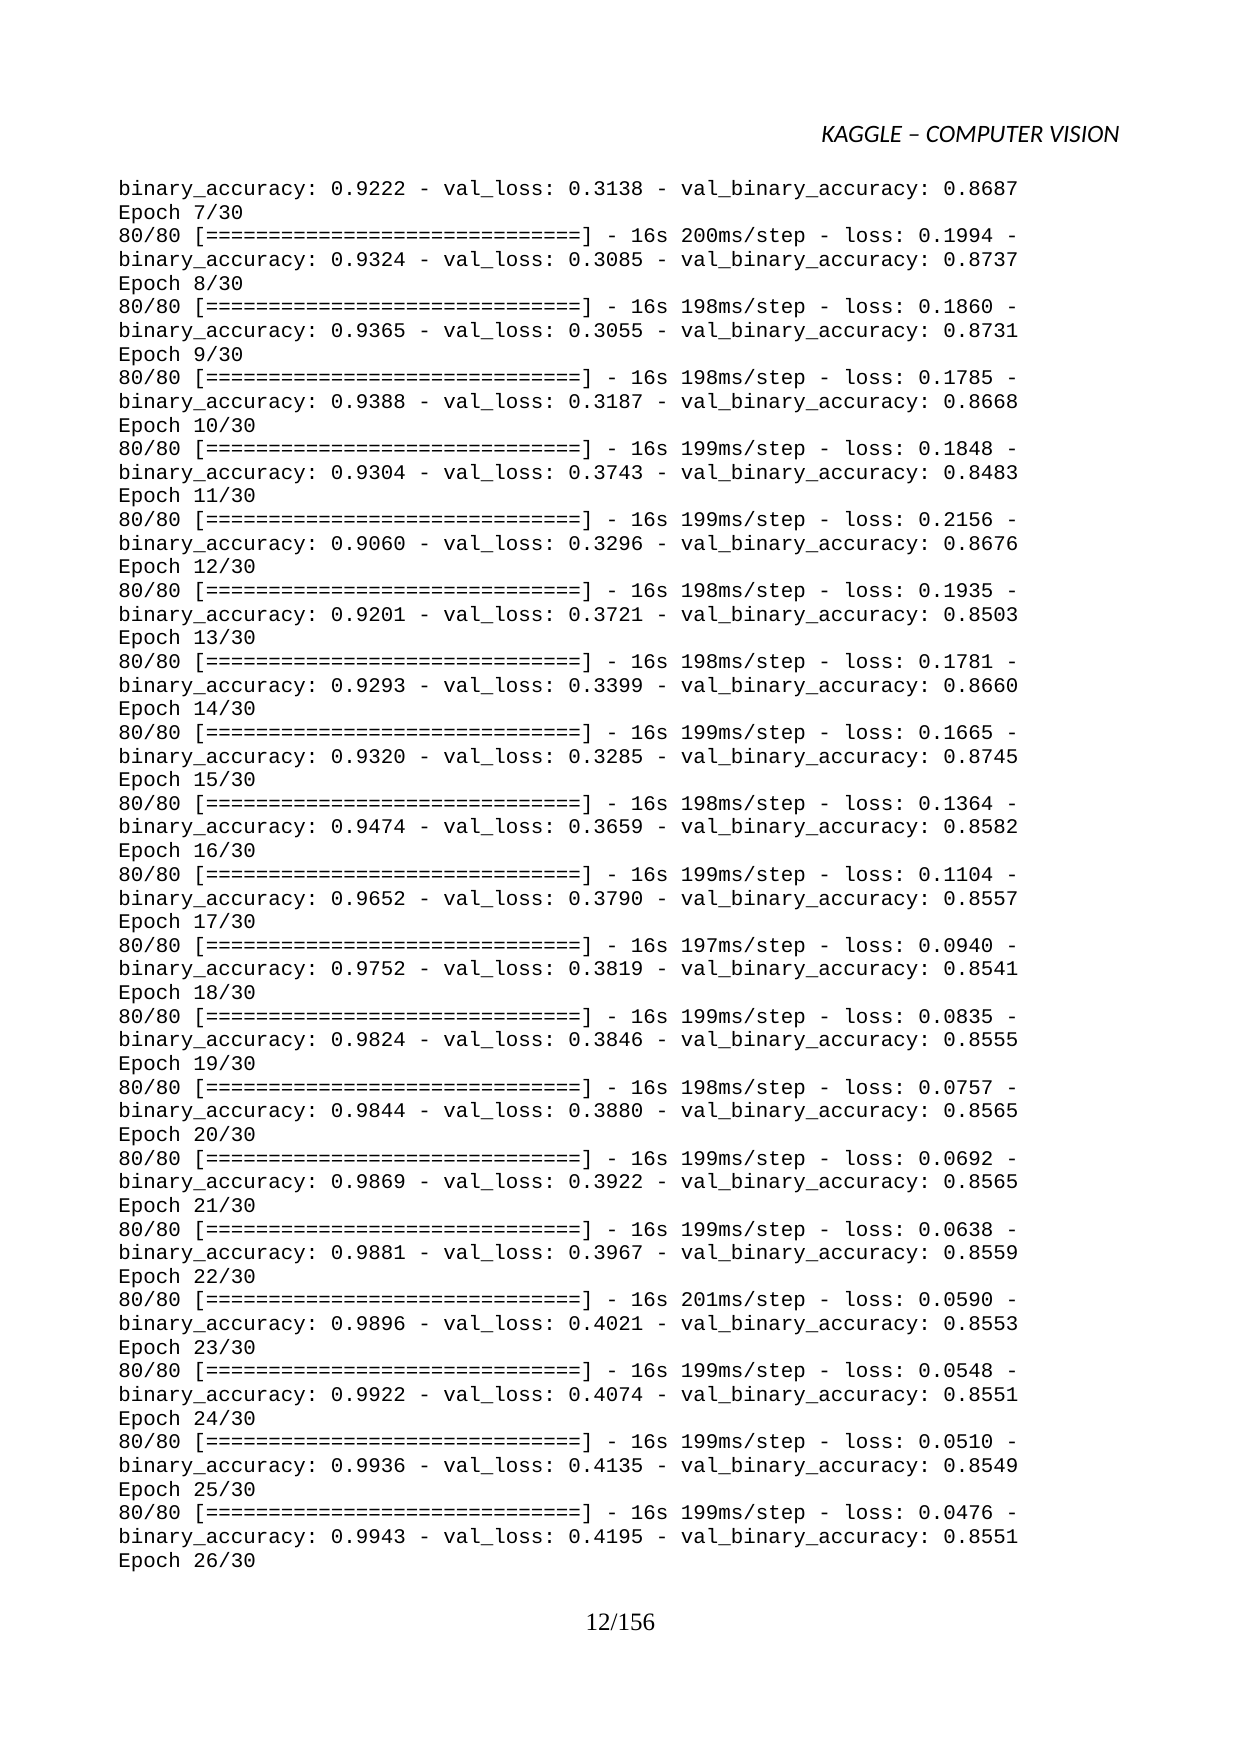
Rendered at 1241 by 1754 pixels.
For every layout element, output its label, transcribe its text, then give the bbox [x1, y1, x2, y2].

text 80/80 [==============================] - 16s 199ms/step - loss: 0.0835 - binary_accuracy: 0.9824 - val_loss: 0.3846 - val_binary_accuracy: 0.8555 [118, 1006, 1122, 1053]
text Epoch 19/30 [118, 1053, 1122, 1077]
text 80/80 [==============================] - 16s 199ms/step - loss: 0.1665 - binary_accuracy: 0.9320 - val_loss: 0.3285 - val_binary_accuracy: 0.8745 [118, 722, 1122, 769]
text Epoch 21/30 [118, 1195, 1122, 1218]
text 80/80 [==============================] - 16s 198ms/step - loss: 0.1781 - binary_accuracy: 0.9293 - val_loss: 0.3399 - val_binary_accuracy: 0.8660 [118, 651, 1122, 698]
text 80/80 [==============================] - 16s 198ms/step - loss: 0.1935 - binary_accuracy: 0.9201 - val_loss: 0.3721 - val_binary_accuracy: 0.8503 [118, 580, 1122, 627]
text Epoch 22/30 [118, 1266, 1122, 1289]
text Epoch 11/30 [118, 486, 1122, 509]
text 80/80 [==============================] - 16s 199ms/step - loss: 0.1104 - binary_accuracy: 0.9652 - val_loss: 0.3790 - val_binary_accuracy: 0.8557 [118, 864, 1122, 911]
text 80/80 [==============================] - 16s 200ms/step - loss: 0.1994 - binary_accuracy: 0.9324 - val_loss: 0.3085 - val_binary_accuracy: 0.8737 [118, 225, 1122, 273]
text 80/80 [==============================] - 16s 198ms/step - loss: 0.1364 - binary_accuracy: 0.9474 - val_loss: 0.3659 - val_binary_accuracy: 0.8582 [118, 793, 1122, 840]
text 80/80 [==============================] - 16s 199ms/step - loss: 0.0638 - binary_accuracy: 0.9881 - val_loss: 0.3967 - val_binary_accuracy: 0.8559 [118, 1218, 1122, 1266]
text 80/80 [==============================] - 16s 199ms/step - loss: 0.2156 - binary_accuracy: 0.9060 - val_loss: 0.3296 - val_binary_accuracy: 0.8676 [118, 509, 1122, 556]
text - binary_accuracy: 0.9222 - val_loss: 0.3138 - val_binary_accuracy: 0.8687 [118, 178, 1122, 202]
text 80/80 [==============================] - 16s 197ms/step - loss: 0.0940 - binary_accuracy: 0.9752 - val_loss: 0.3819 - val_binary_accuracy: 0.8541 [118, 935, 1122, 982]
text 80/80 [==============================] - 16s 199ms/step - loss: 0.0476 - binary_accuracy: 0.9943 - val_loss: 0.4195 - val_binary_accuracy: 0.8551 [118, 1502, 1122, 1549]
text 80/80 [==============================] - 16s 198ms/step - loss: 0.1860 - binary_accuracy: 0.9365 - val_loss: 0.3055 - val_binary_accuracy: 0.8731 [118, 296, 1122, 344]
text Epoch 12/30 [118, 556, 1122, 580]
text Epoch 9/30 [118, 344, 1122, 367]
text Epoch 13/30 [118, 627, 1122, 651]
text Epoch 25/30 [118, 1479, 1122, 1502]
text Epoch 23/30 [118, 1337, 1122, 1360]
text Epoch 24/30 [118, 1408, 1122, 1431]
text 80/80 [==============================] - 16s 198ms/step - loss: 0.0757 - binary_accuracy: 0.9844 - val_loss: 0.3880 - val_binary_accuracy: 0.8565 [118, 1077, 1122, 1124]
text 80/80 [==============================] - 16s 201ms/step - loss: 0.0590 - binary_accuracy: 0.9896 - val_loss: 0.4021 - val_binary_accuracy: 0.8553 [118, 1289, 1122, 1337]
text Epoch 8/30 [118, 273, 1122, 296]
text 80/80 [==============================] - 16s 199ms/step - loss: 0.1848 - binary_accuracy: 0.9304 - val_loss: 0.3743 - val_binary_accuracy: 0.8483 [118, 438, 1122, 486]
text Epoch 15/30 [118, 769, 1122, 793]
text 80/80 [==============================] - 16s 199ms/step - loss: 0.0510 - binary_accuracy: 0.9936 - val_loss: 0.4135 - val_binary_accuracy: 0.8549 [118, 1431, 1122, 1479]
text 80/80 [==============================] - 16s 199ms/step - loss: 0.0548 - binary_accuracy: 0.9922 - val_loss: 0.4074 - val_binary_accuracy: 0.8551 [118, 1360, 1122, 1408]
text Epoch 16/30 [118, 840, 1122, 864]
text Epoch 26/30 [118, 1549, 1122, 1573]
text Epoch 18/30 [118, 982, 1122, 1006]
text Epoch 17/30 [118, 911, 1122, 935]
text Epoch 14/30 [118, 698, 1122, 722]
text 80/80 [==============================] - 16s 198ms/step - loss: 0.1785 - binary_accuracy: 0.9388 - val_loss: 0.3187 - val_binary_accuracy: 0.8668 [118, 367, 1122, 414]
text Epoch 7/30 [118, 202, 1122, 225]
text 80/80 [==============================] - 16s 199ms/step - loss: 0.0692 - binary_accuracy: 0.9869 - val_loss: 0.3922 - val_binary_accuracy: 0.8565 [118, 1148, 1122, 1195]
text Epoch 10/30 [118, 414, 1122, 438]
text Epoch 20/30 [118, 1124, 1122, 1148]
